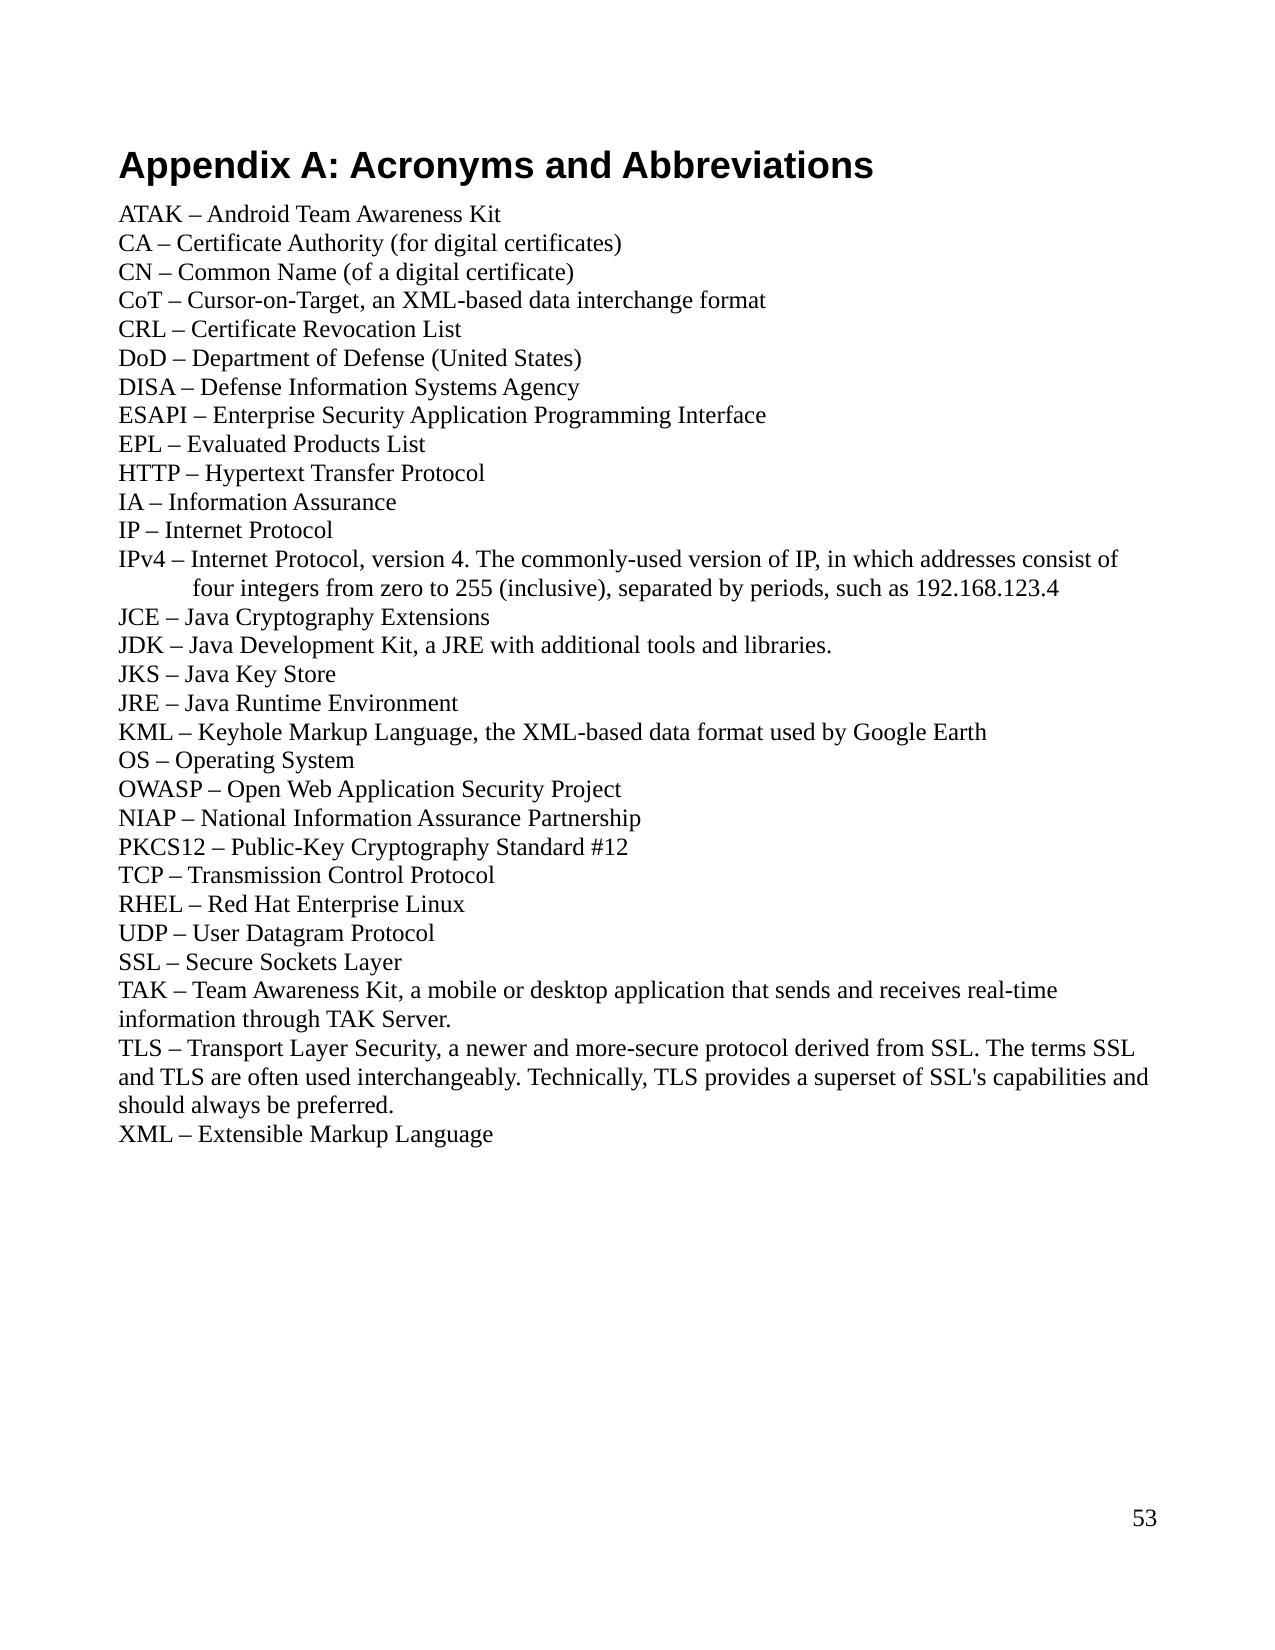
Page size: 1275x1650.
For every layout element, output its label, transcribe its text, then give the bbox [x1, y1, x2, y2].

text CRL – Certificate Revocation List [118, 314, 1157, 343]
subtitle Appendix A: Acronyms and Abbreviations [118, 143, 1157, 187]
text IP – Internet Protocol [118, 516, 1157, 544]
text CoT – Cursor-on-Target, an XML-based data interchange format [118, 286, 1157, 314]
text OS – Operating System [118, 746, 1157, 774]
text DISA – Defense Information Systems Agency [118, 372, 1157, 401]
text NIAP – National Information Assurance Partnership [118, 803, 1157, 832]
text PKCS12 – Public-Key Cryptography Standard #12 [118, 832, 1157, 861]
text TCP – Transmission Control Protocol [118, 861, 1157, 889]
text TLS – Transport Layer Security, a newer and more-secure protocol derived from SSL. The terms SSL and TLS are often used interchangeably. Technically, TLS provides a superset of SSL's capabilities and should always be preferred. [118, 1033, 1157, 1119]
text JCE – Java Cryptography Extensions [118, 602, 1157, 631]
text IPv4 – Internet Protocol, version 4. The commonly-used version of IP, in which addresses consist of four integers from zero to 255 (inclusive), separated by periods, such as 192.168.123.4 [118, 544, 1157, 602]
text TAK – Team Awareness Kit, a mobile or desktop application that sends and receives real-time information through TAK Server. [118, 976, 1157, 1033]
text ATAK – Android Team Awareness Kit [118, 199, 1157, 228]
text JDK – Java Development Kit, a JRE with additional tools and libraries. [118, 631, 1157, 659]
text JRE – Java Runtime Environment [118, 688, 1157, 717]
text EPL – Evaluated Products List [118, 429, 1157, 458]
text CN – Common Name (of a digital certificate) [118, 257, 1157, 286]
text IA – Information Assurance [118, 487, 1157, 516]
text XML – Extensible Markup Language [118, 1119, 1157, 1148]
text DoD – Department of Defense (United States) [118, 343, 1157, 372]
text ESAPI – Enterprise Security Application Programming Interface [118, 401, 1157, 429]
text CA – Certificate Authority (for digital certificates) [118, 228, 1157, 257]
text SSL – Secure Sockets Layer [118, 947, 1157, 976]
text HTTP – Hypertext Transfer Protocol [118, 458, 1157, 487]
text JKS – Java Key Store [118, 659, 1157, 688]
text RHEL – Red Hat Enterprise Linux [118, 889, 1157, 918]
text UDP – User Datagram Protocol [118, 918, 1157, 947]
text OWASP – Open Web Application Security Project [118, 774, 1157, 803]
text KML – Keyhole Markup Language, the XML-based data format used by Google Earth [118, 717, 1157, 746]
